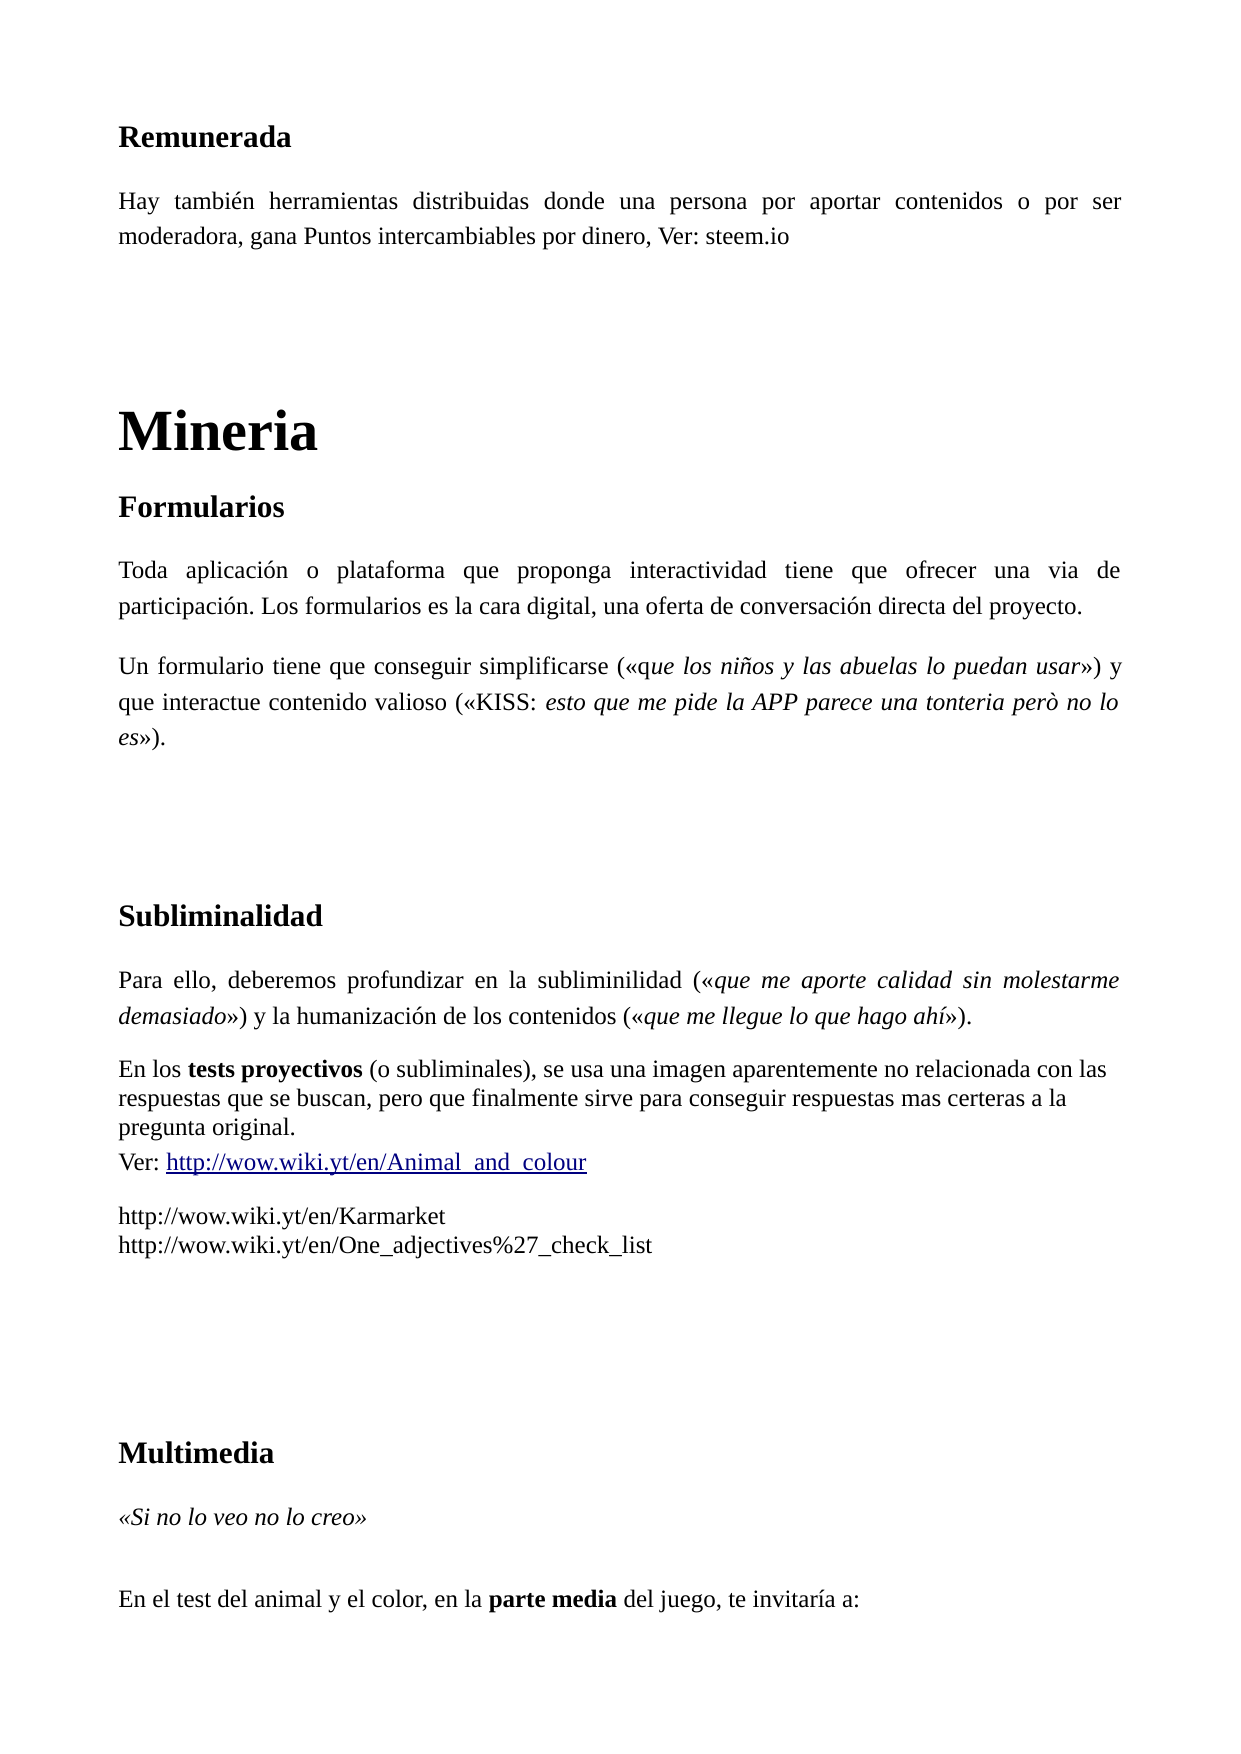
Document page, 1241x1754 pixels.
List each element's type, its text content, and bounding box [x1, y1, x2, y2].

text Multimedia [118, 1434, 1122, 1470]
text http://wow.wiki.yt/en/Karmarket [118, 1201, 1122, 1230]
text Mineria [118, 396, 1122, 463]
text Para ello, deberemos profundizar en la subliminilidad («que me aporte calidad sin molestarme demasiado») y la humanización de los contenidos («que me llegue lo que hago ahí»). [118, 959, 1122, 1029]
text En el test del animal y el color, en la parte media del juego, te invitaría a: [118, 1584, 1122, 1613]
text «Si no lo veo no lo creo» [118, 1495, 1122, 1530]
text Toda aplicación o plataforma que proponga interactividad tiene que ofrecer una via de participación. Los formularios es la cara digital, una oferta de conversación directa del proyecto. [118, 549, 1122, 619]
text Hay también herramientas distribuidas donde una persona por aportar contenidos o por ser moderadora, gana Puntos intercambiables por dinero, Ver: steem.io [118, 179, 1122, 250]
text Un formulario tiene que conseguir simplificarse («que los niños y las abuelas lo puedan usar») y que interactue contenido valioso («KISS: esto que me pide la APP parece una tonteria però no lo es»). [118, 644, 1122, 751]
text http://wow.wiki.yt/en/One_adjectives%27_check_list [118, 1230, 1122, 1259]
text En los tests proyectivos (o subliminales), se usa una imagen aparentemente no relacionada con las respuestas que se buscan, pero que finalmente sirve para conseguir respuestas mas certeras a la pregunta original. [118, 1054, 1122, 1141]
text Formularios [118, 488, 1122, 524]
text Remunerada [118, 118, 1122, 154]
text Ver: http://wow.wiki.yt/en/Animal_and_colour [118, 1141, 1122, 1176]
text Subliminalidad [118, 898, 1122, 934]
